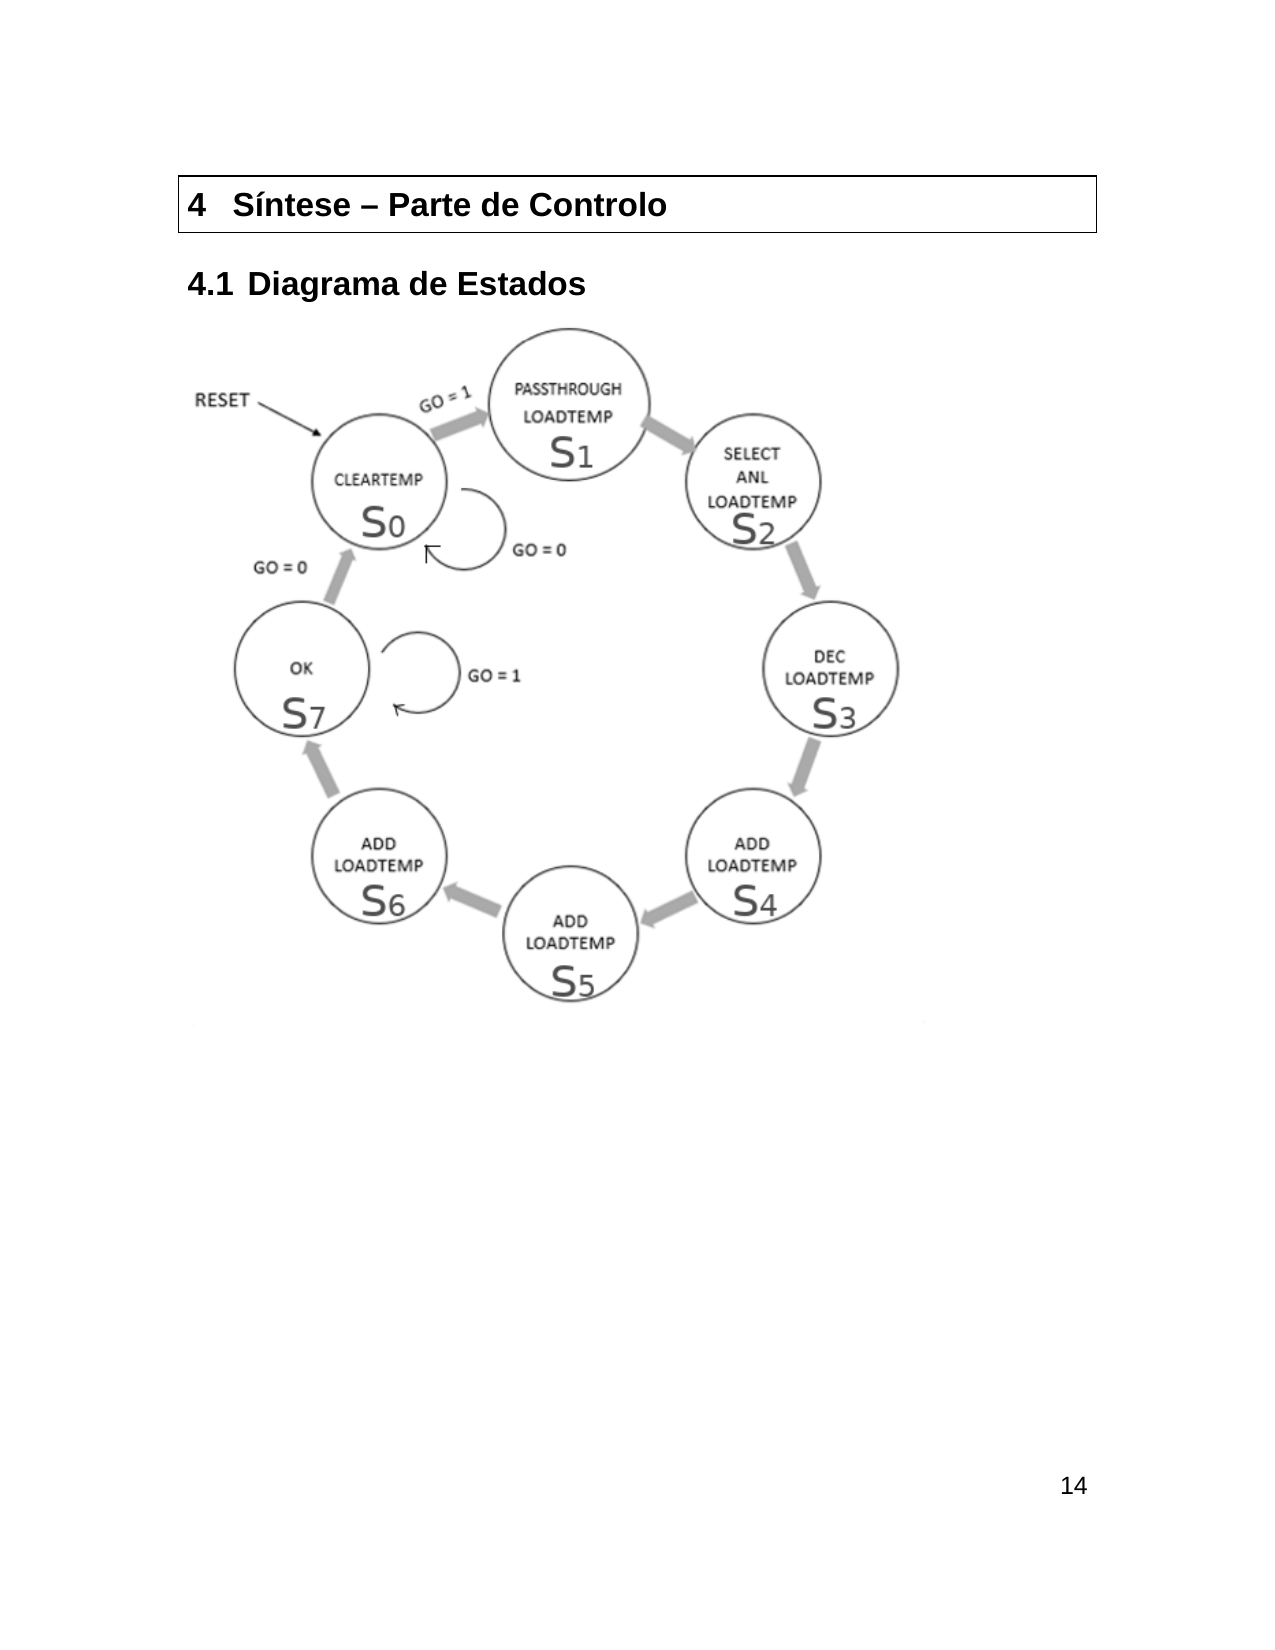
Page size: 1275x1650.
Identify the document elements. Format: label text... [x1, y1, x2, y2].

subtitle Diagrama de Estados [179, 260, 1096, 307]
picture [188, 316, 926, 1027]
subtitle Síntese – Parte de Controlo [179, 177, 1096, 232]
